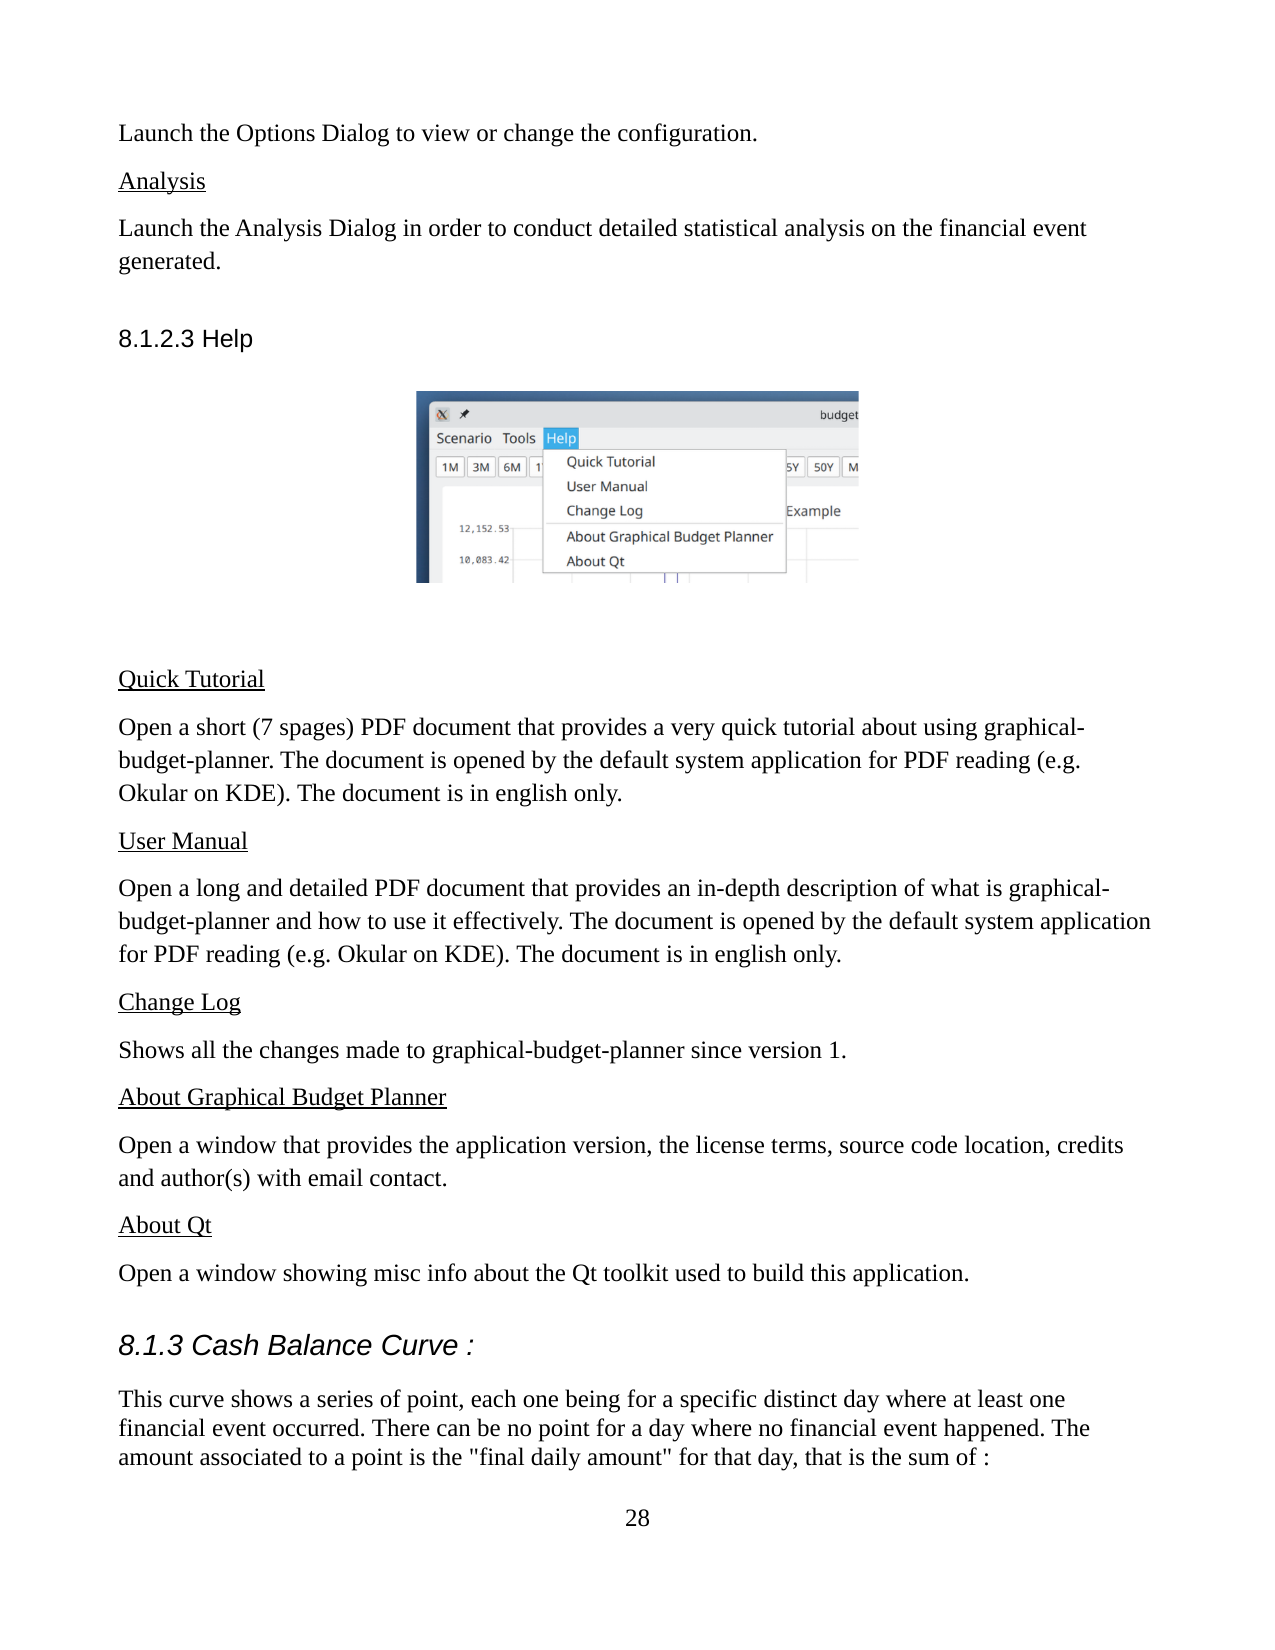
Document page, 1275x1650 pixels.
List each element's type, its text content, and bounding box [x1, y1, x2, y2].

text Launch the Analysis Dialog in order to conduct detailed statistical analysis on the financial event generated. [118, 213, 1157, 275]
subtitle Cash Balance Curve : [118, 1328, 1157, 1362]
text This curve shows a series of point, each one being for a specific distinct day where at least one financial event occurred. There can be no point for a day where no financial event happened. The amount associated to a point is the "final daily amount" for that day, that is the sum of : [118, 1384, 1157, 1471]
text Open a short (7 spages) PDF document that provides a very quick tutorial about using graphical-budget-planner. The document is opened by the default system application for PDF reading (e.g. Okular on KDE). The document is in english only. [118, 712, 1157, 807]
subtitle Help [118, 324, 1157, 353]
text About Qt [118, 1211, 1157, 1239]
text Analysis [118, 166, 1157, 194]
text Quick Tutorial [118, 664, 1157, 693]
text User Manual [118, 826, 1157, 854]
text Shows all the changes made to graphical-budget-planner since version 1. [118, 1035, 1157, 1063]
text Open a long and detailed PDF document that provides an in-depth description of what is graphical-budget-planner and how to use it effectively. The document is opened by the default system application for PDF reading (e.g. Okular on KDE). The document is in english only. [118, 873, 1157, 968]
text Open a window that provides the application version, the license terms, source code location, credits and author(s) with email contact. [118, 1130, 1157, 1192]
text Launch the Options Dialog to view or change the configuration. [118, 118, 1157, 147]
text About Graphical Budget Planner [118, 1082, 1157, 1111]
text Change Log [118, 987, 1157, 1016]
picture [416, 391, 859, 583]
text Open a window showing misc info about the Qt toolkit used to build this application. [118, 1258, 1157, 1287]
